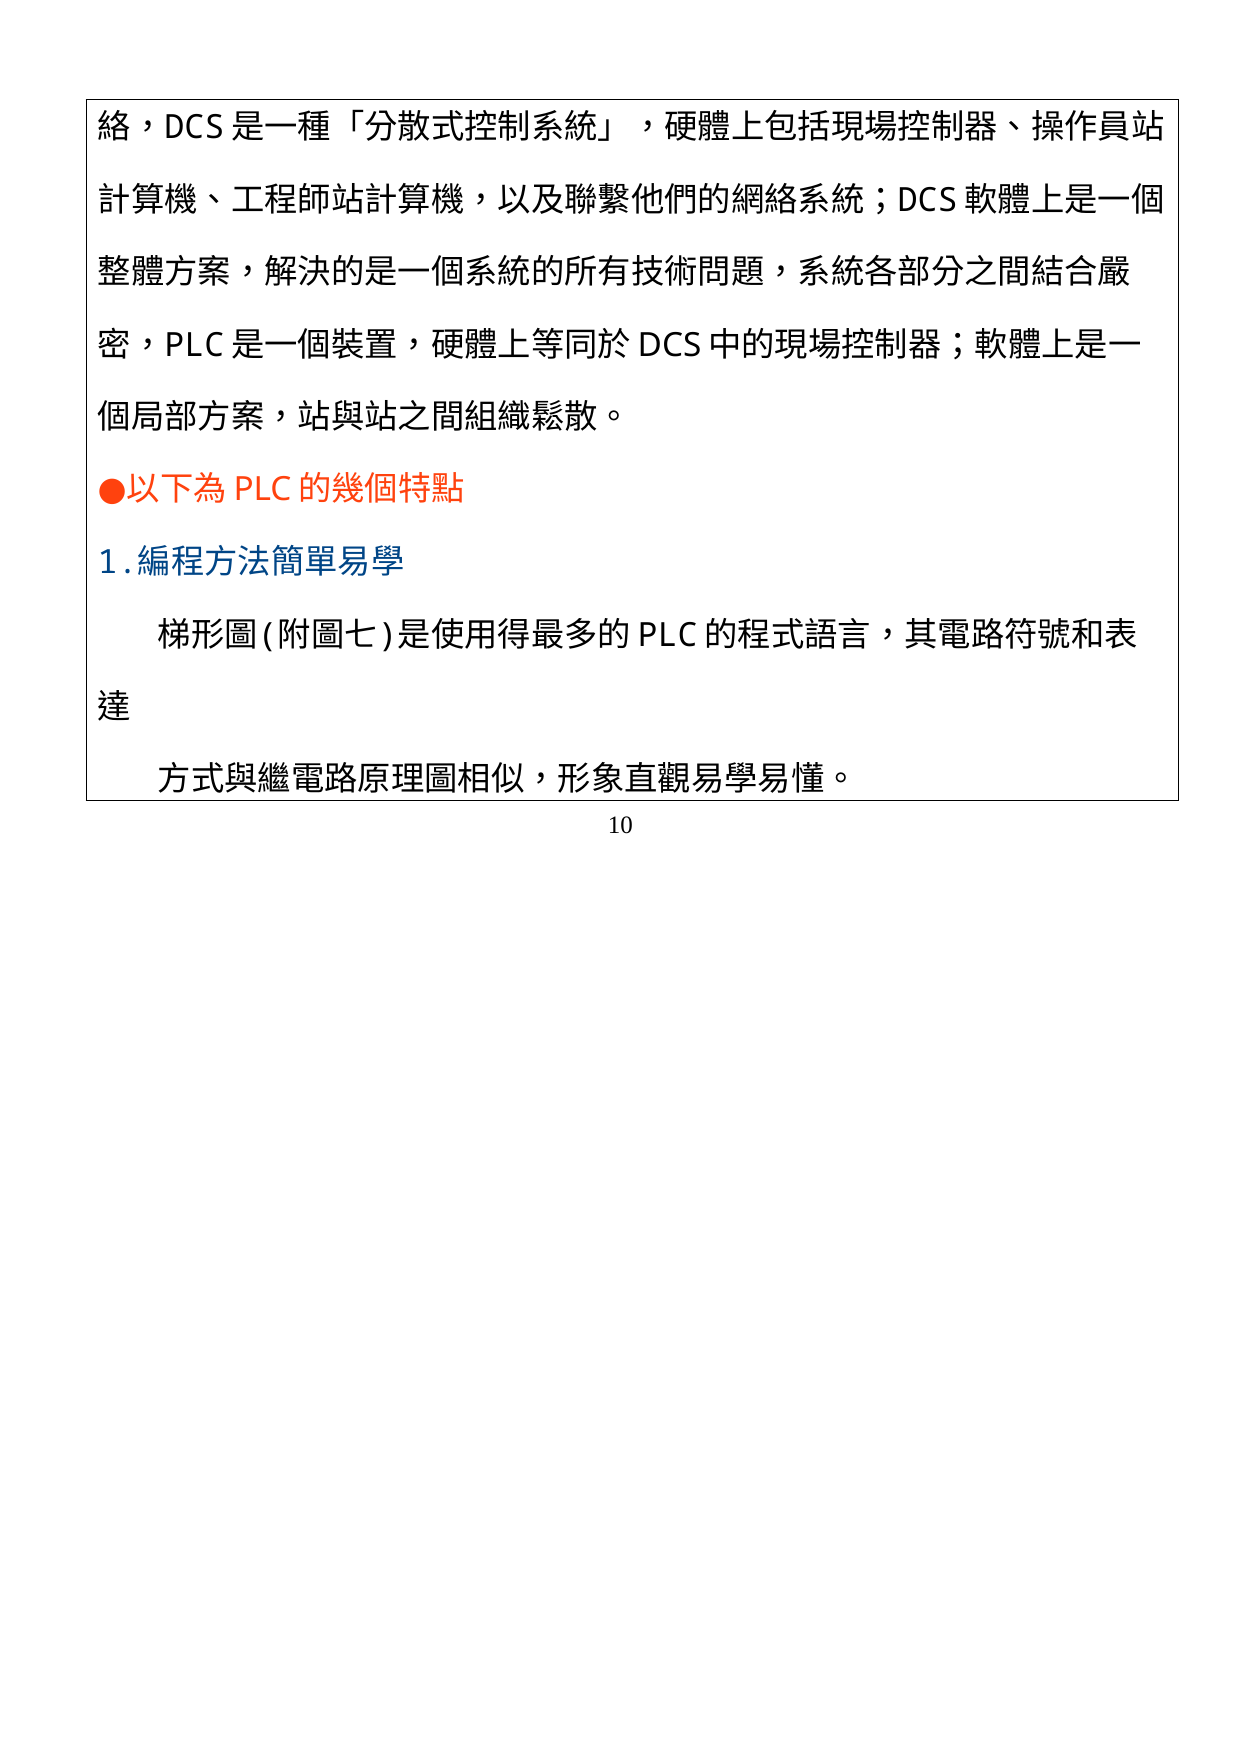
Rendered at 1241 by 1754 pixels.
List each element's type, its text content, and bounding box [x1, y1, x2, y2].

text 7 [75, 801, 1165, 839]
table_header 絡，DCS是一種「分散式控制系統」，硬體上包括現場控制器、操作員站計算機、工程師站計算機，以及聯繫他們的網絡系統；DCS軟體上是一個整體方案，解決的是一個系統的所有技術問題，系統各部分之間結合嚴密，PLC是一個裝置，硬體上等同於DCS中的現場控制器；軟體上是一個局部方案，站與站之間組織鬆散。 ●以下為PLC的幾個特點 1.編程方法簡單易學 梯形圖(附圖七)是使用得最多的PLC的程式語言，其電路符號和表達 方式與繼電路原理圖相似，形象直觀易學易懂。 [87, 100, 1178, 800]
